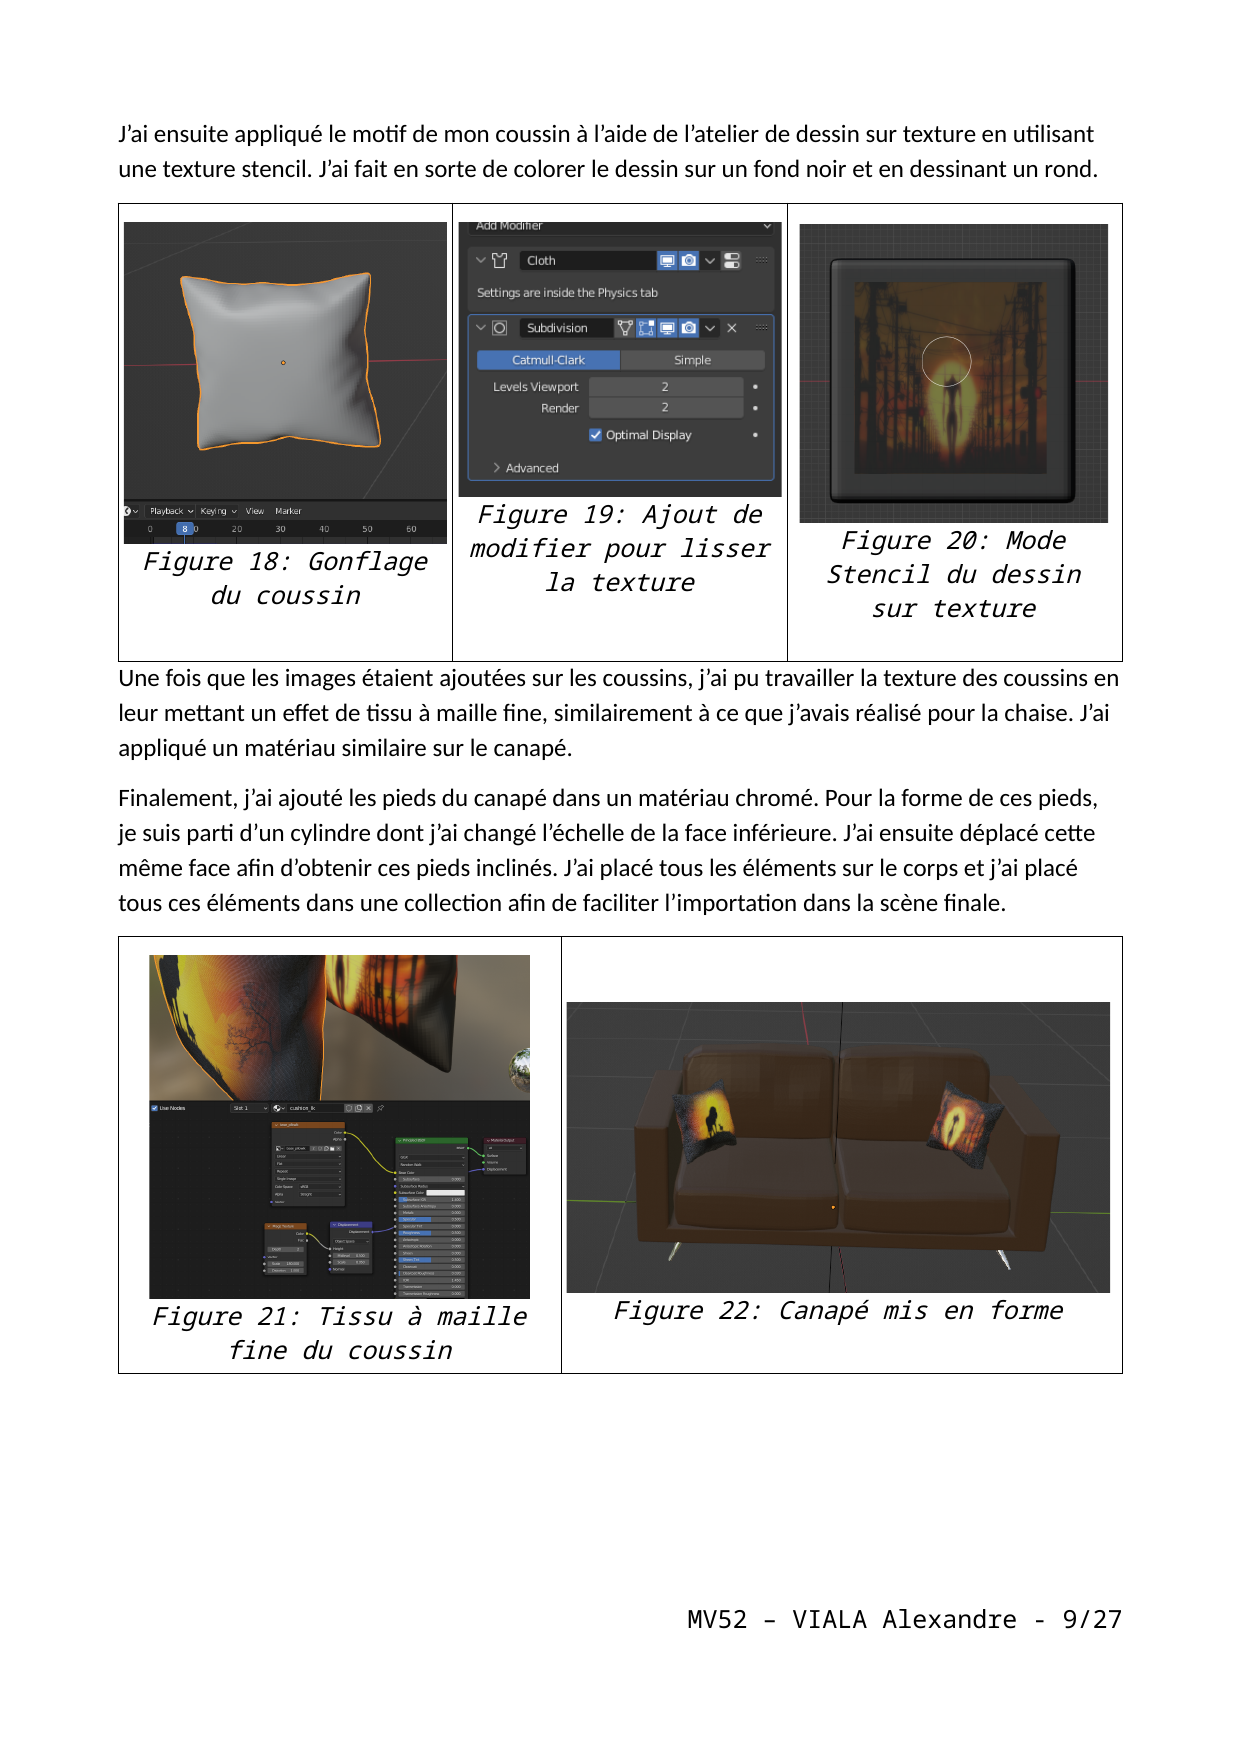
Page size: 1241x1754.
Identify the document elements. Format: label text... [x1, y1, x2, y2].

picture [566, 1002, 1111, 1293]
table_header [567, 990, 1110, 1002]
text Une fois que les images étaient ajoutées sur les coussins, j’ai pu travailler la texture des coussins en leur mettant un effet de tissu à maille fine, similairement à ce que j’avais réalisé pour la chaise. J’ai appliqué un matériau similaire sur le canapé. [118, 662, 1122, 763]
table_header [788, 204, 1122, 661]
table_header [453, 204, 787, 661]
picture [458, 222, 782, 497]
picture [123, 222, 447, 544]
table_header [119, 204, 452, 661]
text Finalement, j’ai ajouté les pieds du canapé dans un matériau chromé. Pour la forme de ces pieds, je suis parti d’un cylindre dont j’ai changé l’échelle de la face inférieure. J’ai ensuite déplacé cette même face afin d’obtenir ces pieds inclinés. J’ai placé tous les éléments sur le corps et j’ai placé tous ces éléments dans une collection afin de faciliter l’importation dans la scène finale. [118, 782, 1122, 917]
picture [149, 955, 530, 1299]
table_header [119, 937, 561, 1372]
table_header [567, 1293, 1110, 1326]
text J’ai ensuite appliqué le motif de mon coussin à l’aide de l’atelier de dessin sur texture en utilisant une texture stencil. J’ai fait en sorte de colorer le dessin sur un fond noir et en dessinant un rond. [118, 118, 1122, 184]
table_header [562, 937, 1122, 1372]
picture [799, 224, 1109, 523]
